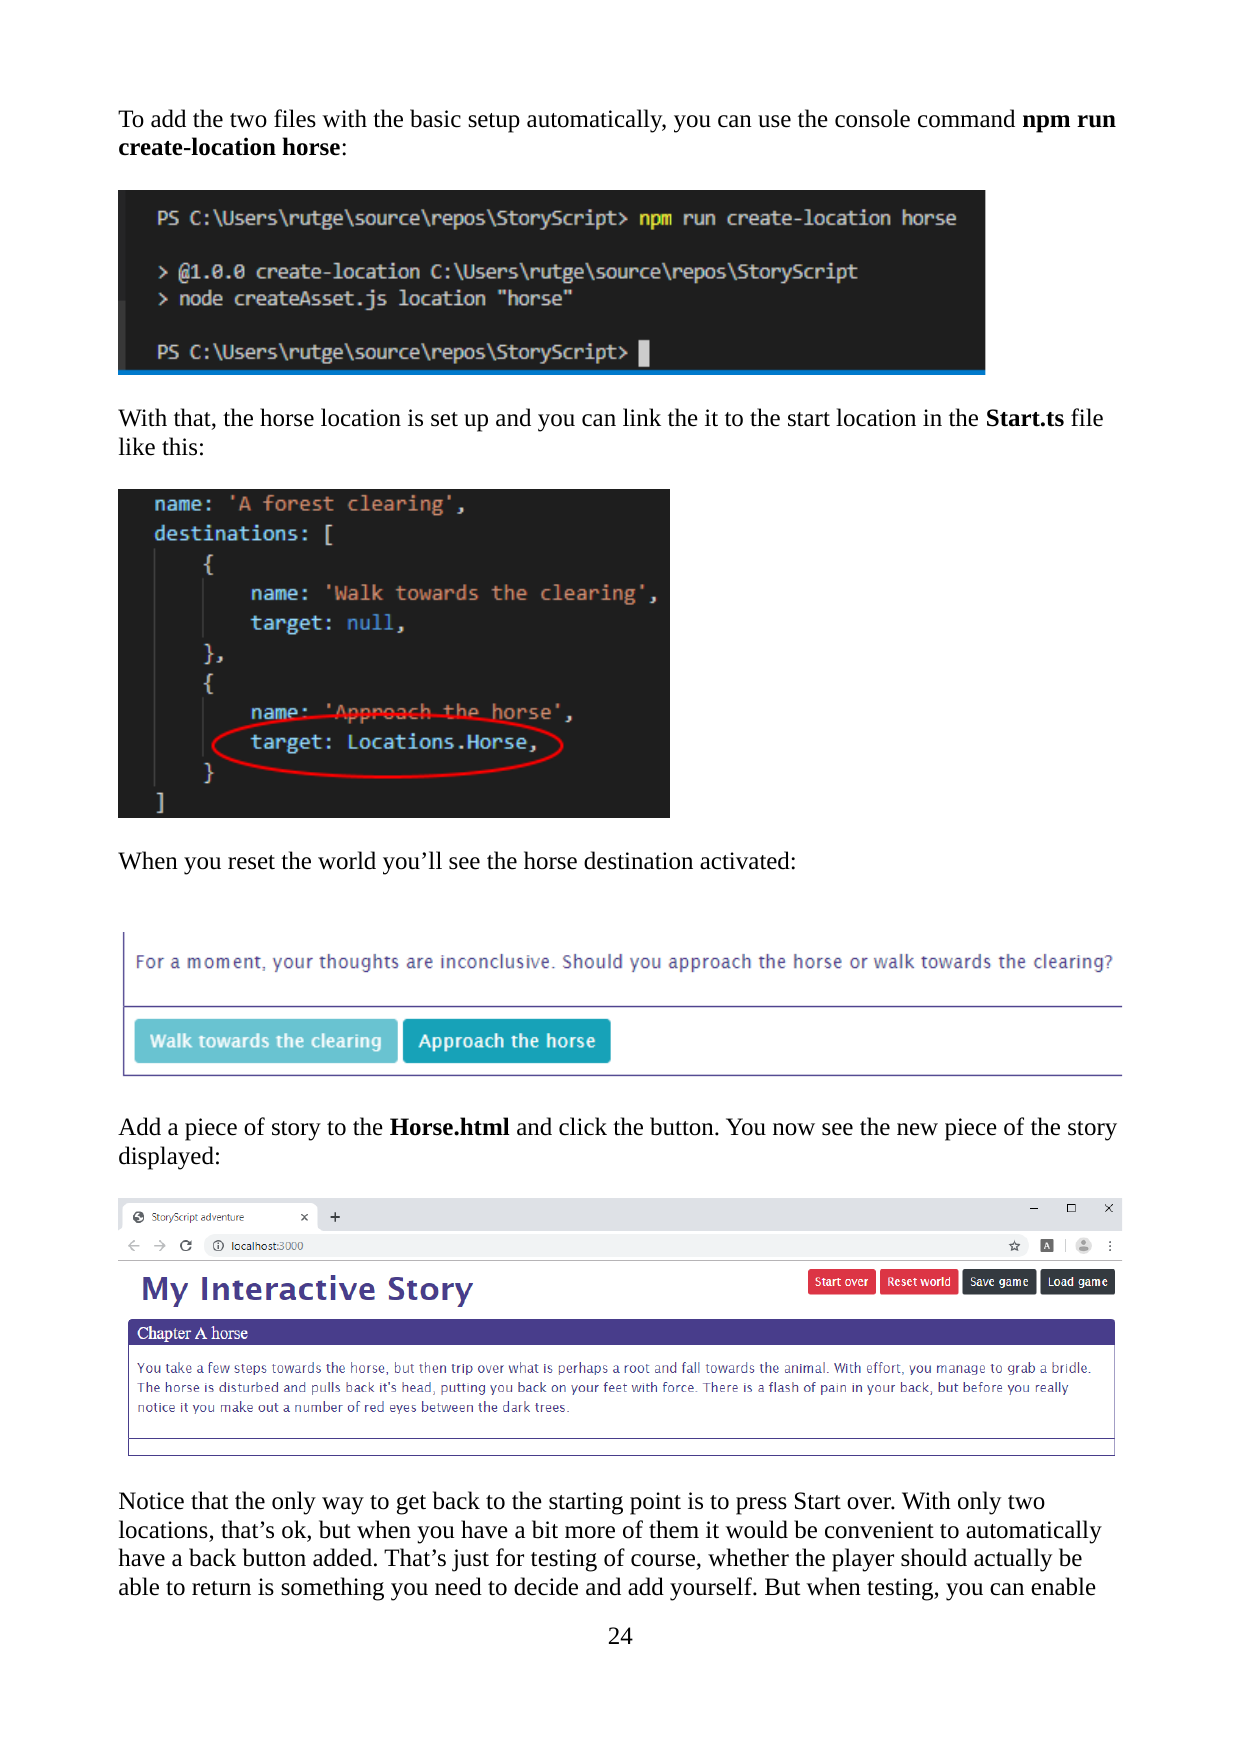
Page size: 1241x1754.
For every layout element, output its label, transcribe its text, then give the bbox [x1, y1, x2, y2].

text With that, the horse location is set up and you can link the it to the start location in the Start.ts file like this: [118, 403, 1122, 461]
text To add the two files with the basic setup automatically, you can use the console command npm run create-location horse: [118, 104, 1122, 161]
text When you reset the world you’ll see the horse destination activated: [118, 846, 1122, 875]
text Notice that the only way to get back to the starting point is to press Start over. With only two locations, that’s ok, but when you have a bit more of them it would be convenient to automatically have a back button added. That’s just for testing of course, whether the player should actually be able to return is something you need to decide and add yourself. But when testing, you can enable [118, 1486, 1122, 1601]
text Add a piece of story to the Horse.html and click the button. You now see the new piece of the story displayed: [118, 1112, 1122, 1169]
